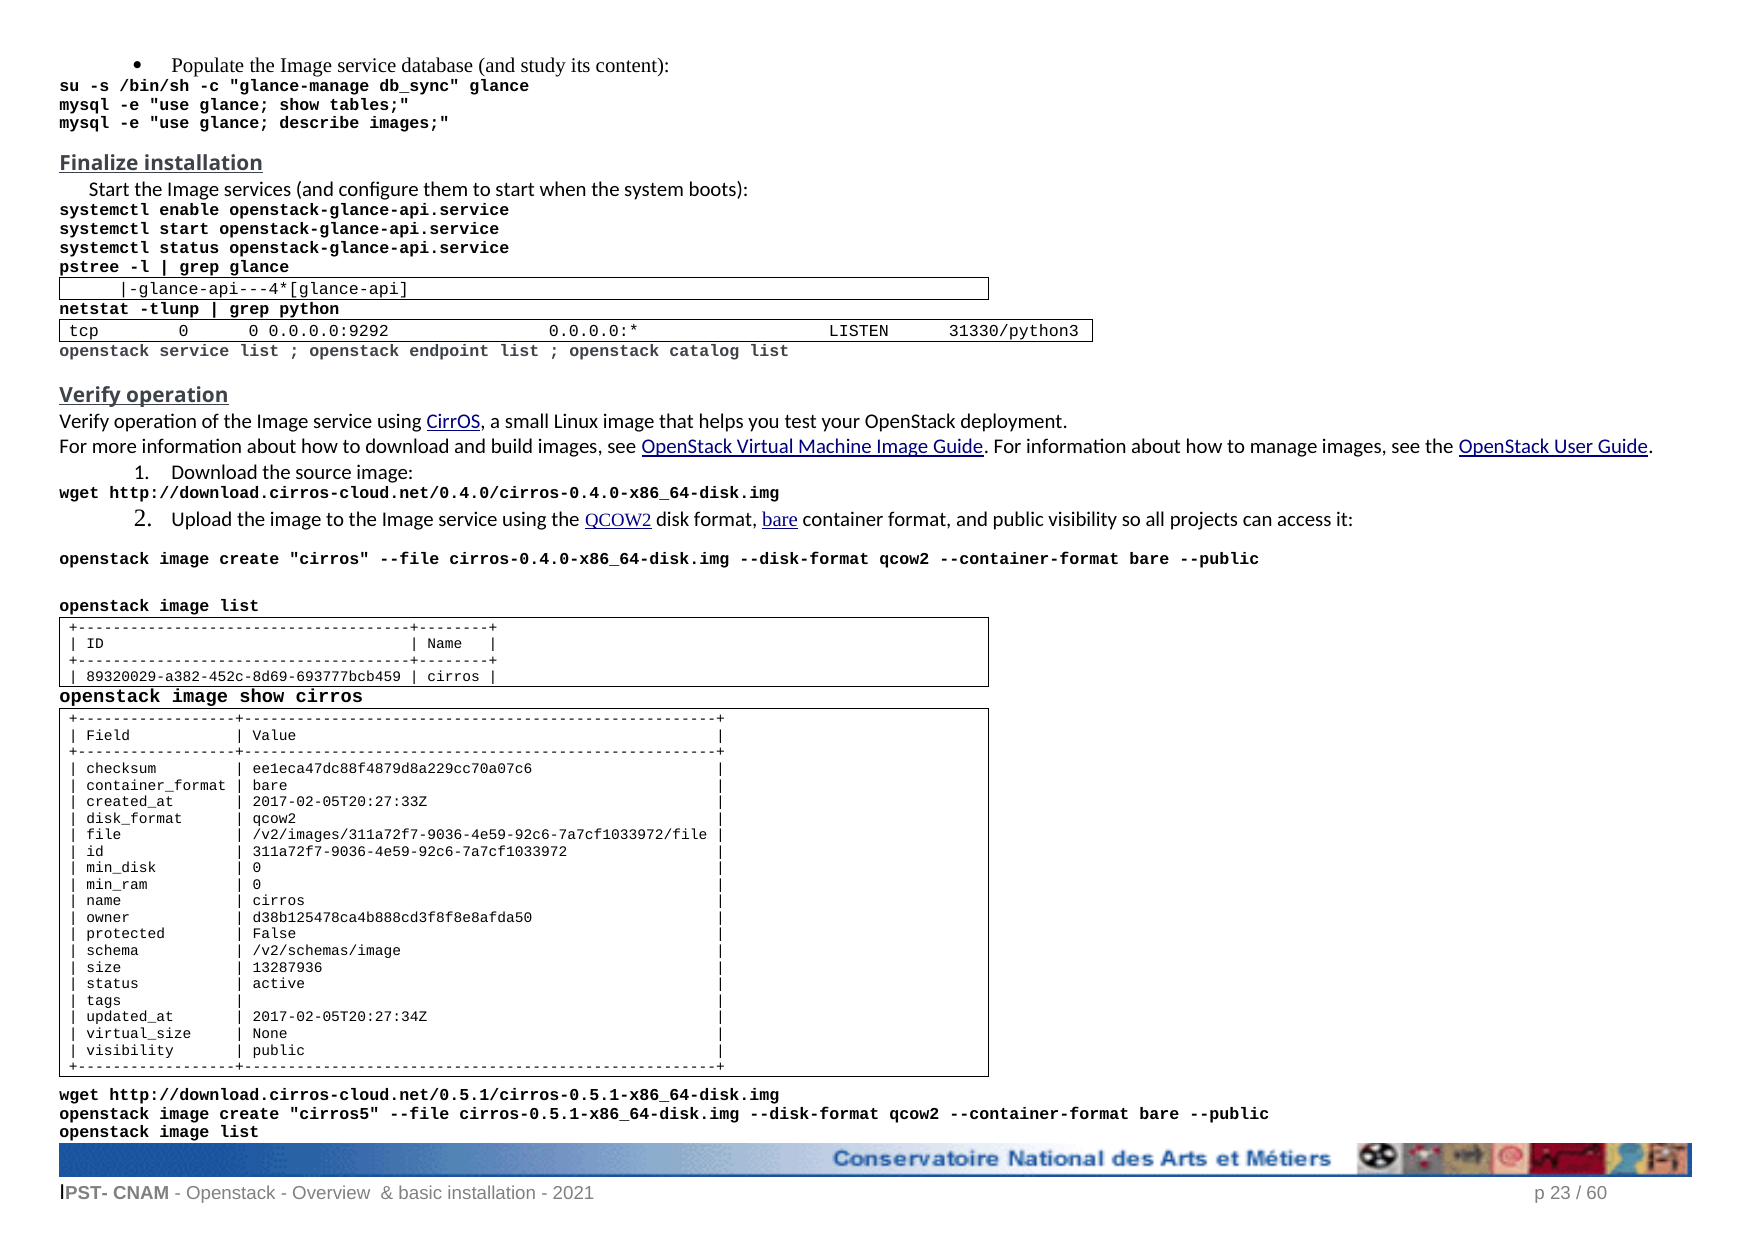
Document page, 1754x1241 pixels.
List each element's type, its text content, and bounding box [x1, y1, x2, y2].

text openstack image list [59, 1124, 1695, 1143]
text su -s /bin/sh -c "glance-manage db_sync" glance [59, 77, 1695, 96]
text | owner | d38b125478ca4b888cd3f8f8e8afda50 | [60, 907, 988, 924]
text | size | 13287936 | [60, 957, 988, 973]
text openstack image create "cirros" --file cirros-0.4.0-x86_64-disk.img --disk-format qcow2 --container-format bare --public [59, 551, 1695, 570]
text | status | active | [60, 973, 988, 990]
text systemctl enable openstack-glance-api.service [59, 202, 1695, 221]
text wget http://download.cirros-cloud.net/0.5.1/cirros-0.5.1-x86_64-disk.img [59, 1086, 1695, 1105]
text | protected | False | [60, 924, 988, 940]
text | virtual_size | None | [60, 1023, 988, 1039]
text |-glance-api---4*[glance-api] [60, 278, 988, 299]
text +------------------+------------------------------------------------------+ [60, 741, 988, 758]
text systemctl status openstack-glance-api.service [59, 239, 1695, 258]
text +--------------------------------------+--------+ [60, 618, 988, 633]
text Finalize installation [59, 148, 1695, 176]
text Verify operation of the Image service using CirrOS, a small Linux image that helps you test your OpenStack deployment. [59, 408, 1695, 434]
text | checksum | ee1eca47dc88f4879d8a229cc70a07c6 | [60, 758, 988, 774]
text | tags | | [60, 990, 988, 1006]
text For more information about how to download and build images, see OpenStack Virtual Machine Image Guide. For information about how to manage images, see the OpenStack User Guide. [59, 434, 1695, 459]
list Download the source image: [134, 459, 1695, 484]
text | file | /v2/images/311a72f7-9036-4e59-92c6-7a7cf1033972/file | [60, 824, 988, 841]
text mysql -e "use glance; describe images;" [59, 115, 1695, 134]
text openstack image list [59, 598, 1695, 617]
text | created_at | 2017-02-05T20:27:33Z | [60, 791, 988, 808]
text wget http://download.cirros-cloud.net/0.4.0/cirros-0.4.0-x86_64-disk.img [59, 484, 1695, 503]
text mysql -e "use glance; show tables;" [59, 96, 1695, 115]
text tcp 0 0 0.0.0.0:9292 0.0.0.0:* LISTEN 31330/python3 [60, 320, 1092, 341]
text | disk_format | qcow2 | [60, 808, 988, 824]
text openstack image show cirros [59, 687, 1695, 708]
text netstat -tlunp | grep python [59, 300, 1695, 319]
text +------------------+------------------------------------------------------+ [60, 709, 988, 725]
list Populate the Image service database (and study its content): [134, 53, 1695, 77]
text | updated_at | 2017-02-05T20:27:34Z | [60, 1006, 988, 1023]
text | min_ram | 0 | [60, 874, 988, 891]
text Verify operation [59, 380, 1695, 408]
text openstack image create "cirros5" --file cirros-0.5.1-x86_64-disk.img --disk-format qcow2 --container-format bare --public [59, 1105, 1695, 1124]
text Start the Image services (and configure them to start when the system boots): [59, 176, 1695, 202]
text systemctl start openstack-glance-api.service [59, 221, 1695, 239]
text | container_format | bare | [60, 774, 988, 791]
text openstack service list ; openstack endpoint list ; openstack catalog list [59, 342, 1695, 361]
text | min_disk | 0 | [60, 857, 988, 874]
text | name | cirros | [60, 891, 988, 907]
text | schema | /v2/schemas/image | [60, 940, 988, 957]
list Upload the image to the Image service using the QCOW2 disk format, bare container format, and public visibility so all projects can access it: [134, 503, 1695, 532]
text +--------------------------------------+--------+ [60, 650, 988, 666]
text | ID | Name | [60, 633, 988, 650]
text | id | 311a72f7-9036-4e59-92c6-7a7cf1033972 | [60, 841, 988, 857]
text | Field | Value | [60, 725, 988, 741]
text +------------------+------------------------------------------------------+ [60, 1056, 988, 1076]
text | visibility | public | [60, 1039, 988, 1056]
text | 89320029-a382-452c-8d69-693777bcb459 | cirros | [60, 666, 988, 686]
text pstree -l | grep glance [59, 258, 1695, 277]
